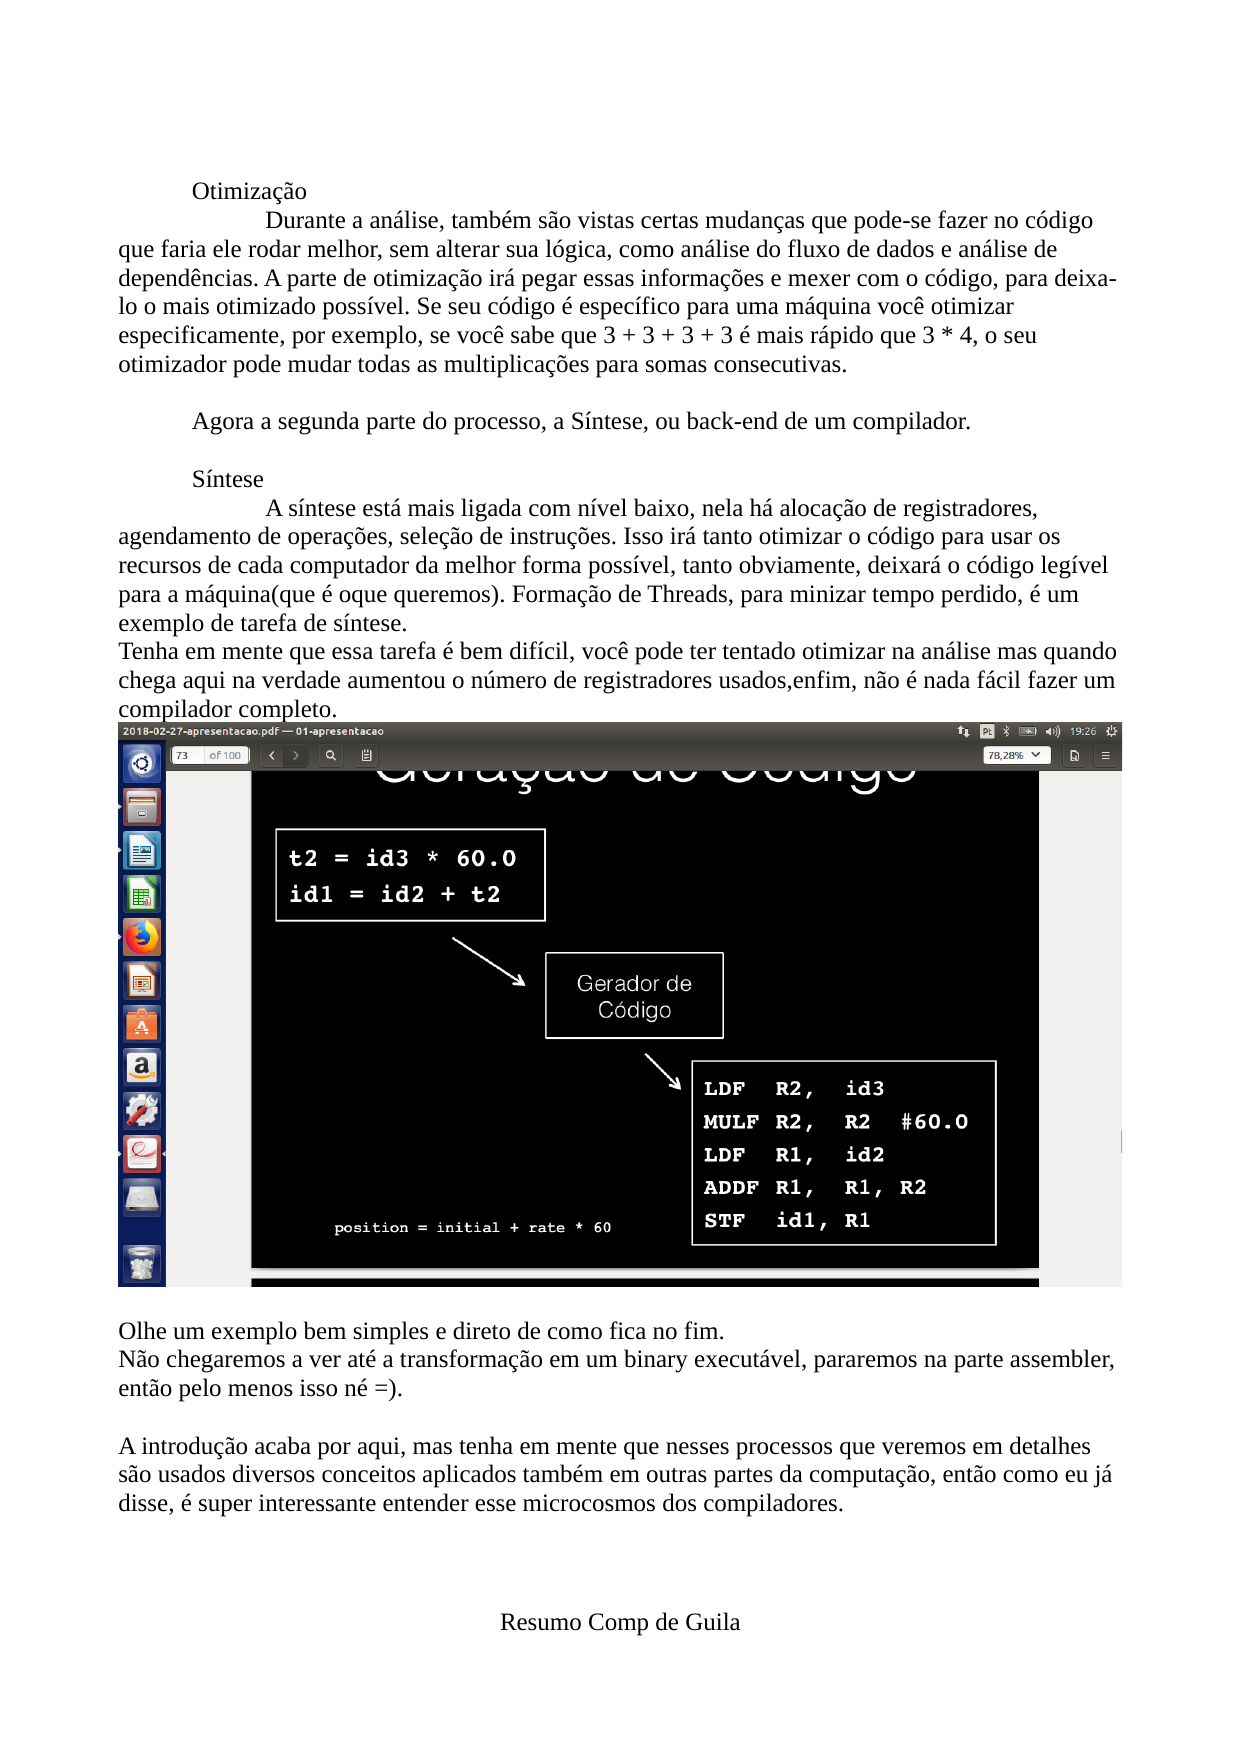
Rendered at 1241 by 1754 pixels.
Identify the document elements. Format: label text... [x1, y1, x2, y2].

text Síntese [118, 464, 1122, 493]
picture [118, 722, 1123, 1287]
text A introdução acaba por aqui, mas tenha em mente que nesses processos que veremos em detalhes são usados diversos conceitos aplicados também em outras partes da computação, então como eu já disse, é super interessante entender esse microcosmos dos compiladores. [118, 1431, 1122, 1517]
text A síntese está mais ligada com nível baixo, nela há alocação de registradores, agendamento de operações, seleção de instruções. Isso irá tanto otimizar o código para usar os recursos de cada computador da melhor forma possível, tanto obviamente, deixará o código legível para a máquina(que é oque queremos). Formação de Threads, para minizar tempo perdido, é um exemplo de tarefa de síntese. [118, 493, 1122, 636]
text Não chegaremos a ver até a transformação em um binary executável, pararemos na parte assembler, então pelo menos isso né =). [118, 1344, 1122, 1402]
text Otimização [118, 176, 1122, 205]
text Tenha em mente que essa tarefa é bem difícil, você pode ter tentado otimizar na análise mas quando chega aqui na verdade aumentou o número de registradores usados,enfim, não é nada fácil fazer um compilador completo. [118, 636, 1122, 722]
text Durante a análise, também são vistas certas mudanças que pode-se fazer no código que faria ele rodar melhor, sem alterar sua lógica, como análise do fluxo de dados e análise de dependências. A parte de otimização irá pegar essas informações e mexer com o código, para deixa-lo o mais otimizado possível. Se seu código é específico para uma máquina você otimizar especificamente, por exemplo, se você sabe que 3 + 3 + 3 + 3 é mais rápido que 3 * 4, o seu otimizador pode mudar todas as multiplicações para somas consecutivas. [118, 205, 1122, 378]
text Agora a segunda parte do processo, a Síntese, ou back-end de um compilador. [118, 406, 1122, 435]
text Olhe um exemplo bem simples e direto de como fica no fim. [118, 1316, 1122, 1344]
